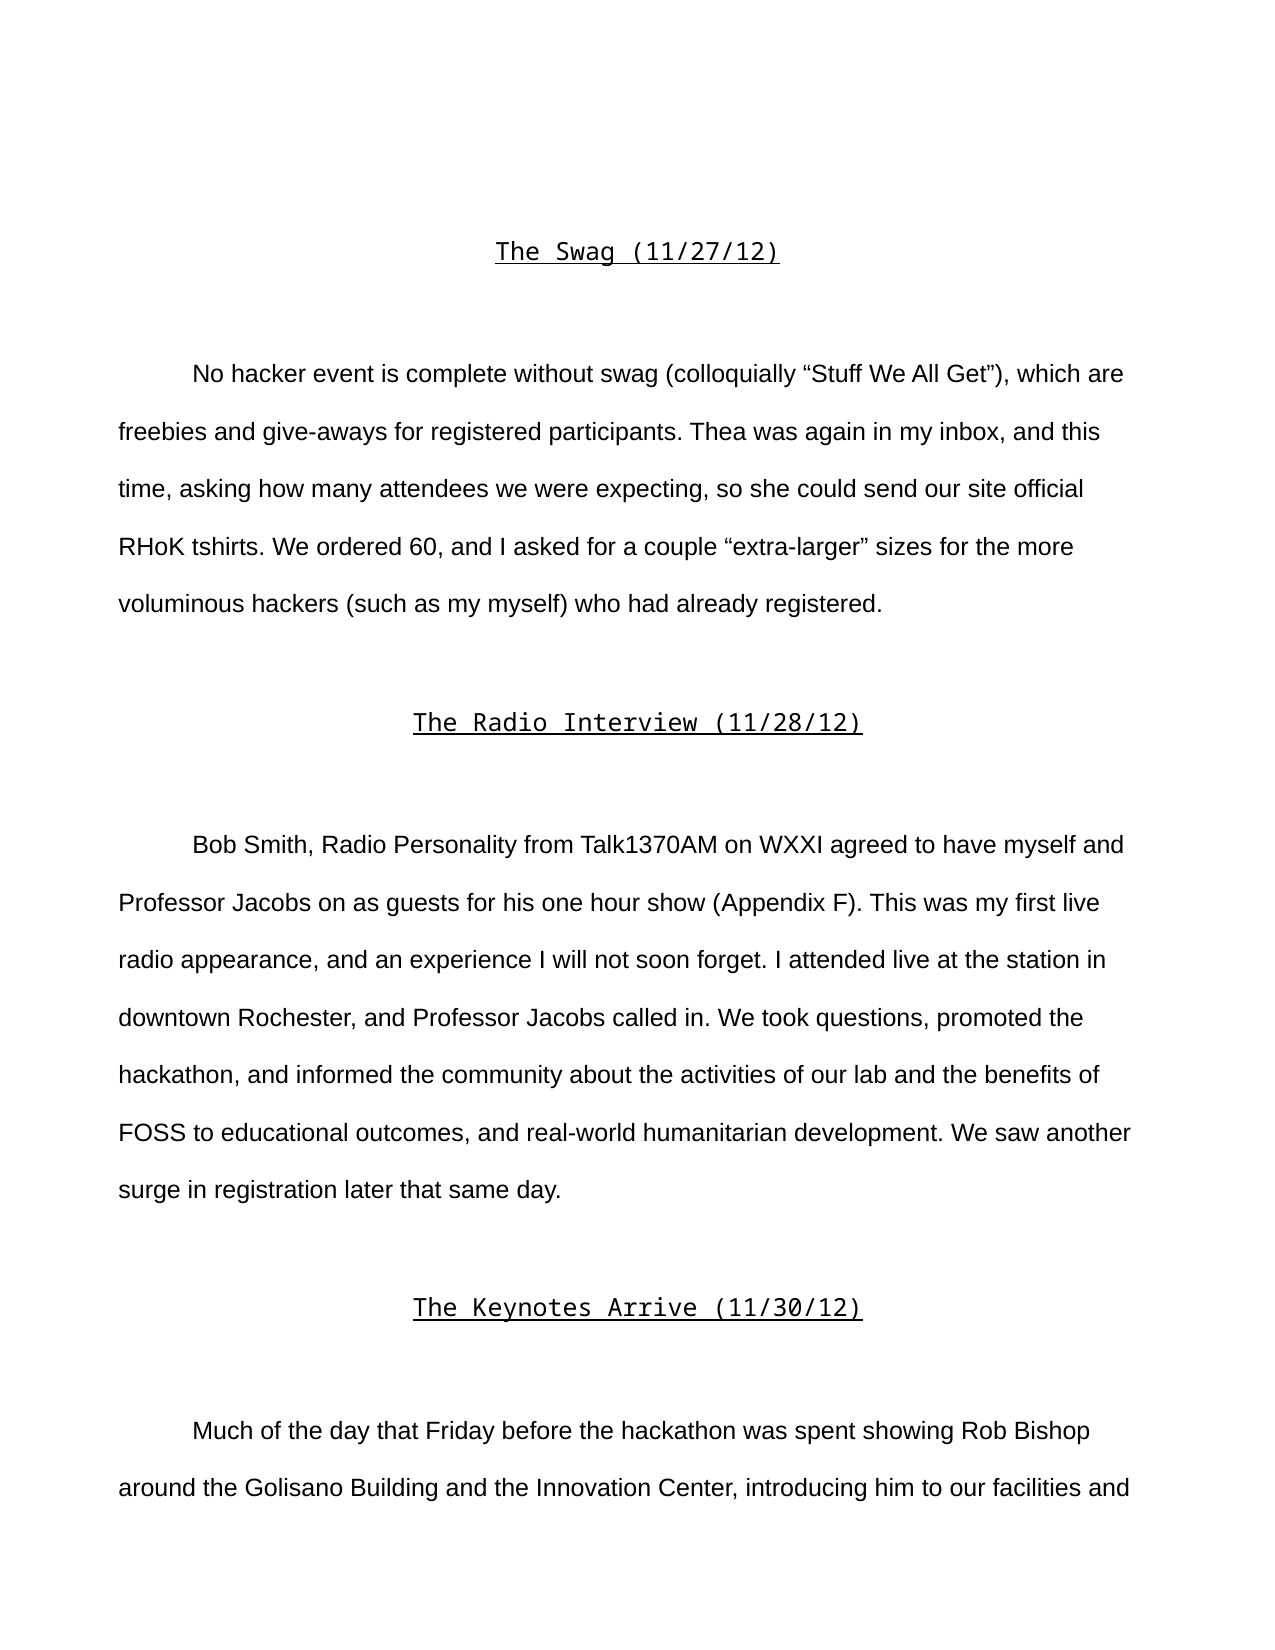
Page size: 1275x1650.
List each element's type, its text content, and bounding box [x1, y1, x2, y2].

text The Keynotes Arrive (11/30/12) [118, 1290, 1157, 1324]
text Much of the day that Friday before the hackathon was spent showing Rob Bishop around the Golisano Building and the Innovation Center, introducing him to our facilities and [118, 1416, 1157, 1502]
text The Radio Interview (11/28/12) [118, 704, 1157, 738]
text The Swag (11/27/12) [118, 234, 1157, 268]
text Bob Smith, Radio Personality from Talk1370AM on WXXI agreed to have myself and Professor Jacobs on as guests for his one hour show (Appendix F). This was my first live radio appearance, and an experience I will not soon forget. I attended live at the station in downtown Rochester, and Professor Jacobs called in. We took questions, promoted the hackathon, and informed the community about the activities of our lab and the benefits of FOSS to educational outcomes, and real-world humanitarian development. We saw another surge in registration later that same day. [118, 830, 1157, 1204]
text No hacker event is complete without swag (colloquially “Stuff We All Get”), which are freebies and give-aways for registered participants. Thea was again in my inbox, and this time, asking how many attendees we were expecting, so she could send our site official RHoK tshirts. We ordered 60, and I asked for a couple “extra-larger” sizes for the more voluminous hackers (such as my myself) who had already registered. [118, 359, 1157, 618]
